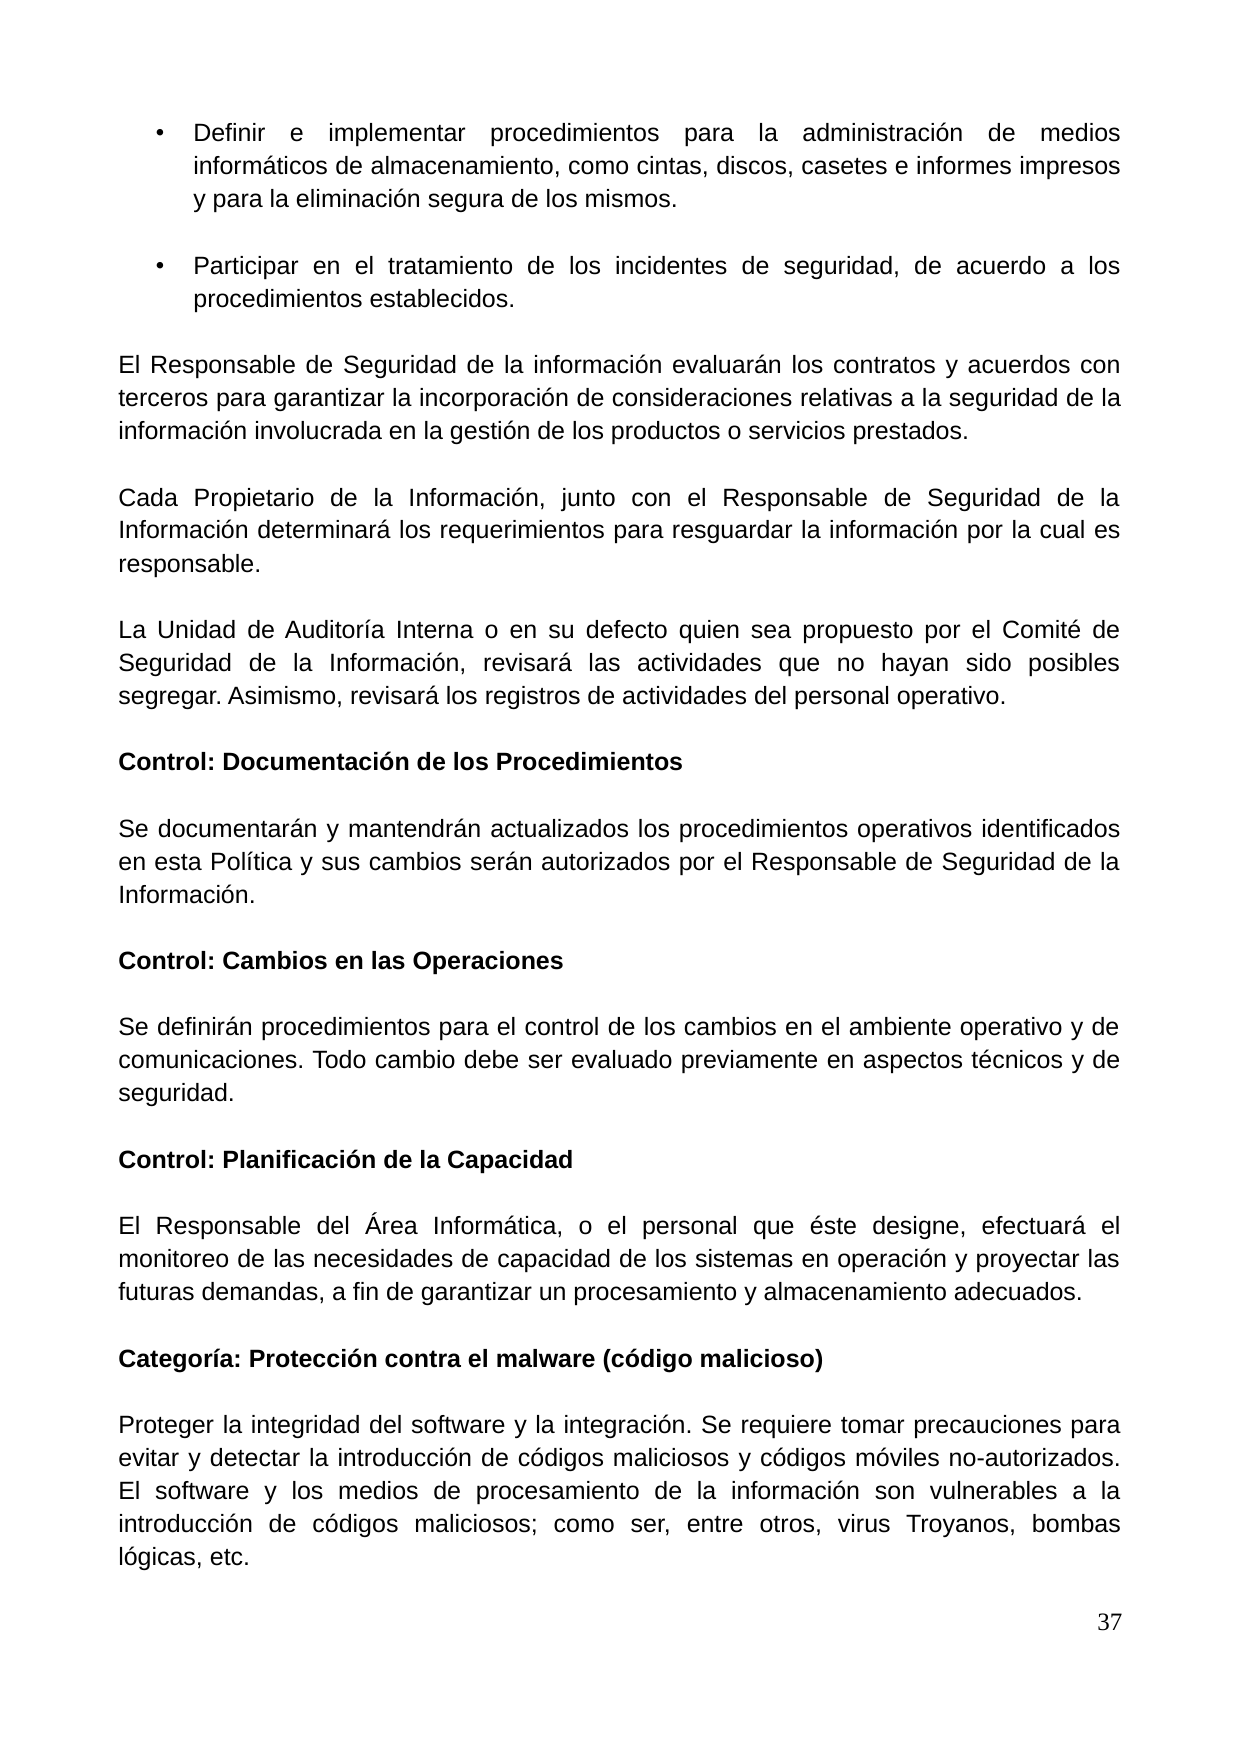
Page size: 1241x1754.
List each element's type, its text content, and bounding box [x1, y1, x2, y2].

text El Responsable de Seguridad de la información evaluarán los contratos y acuerdos con terceros para garantizar la incorporación de consideraciones relativas a la seguridad de la información involucrada en la gestión de los productos o servicios prestados. [118, 350, 1122, 445]
text La Unidad de Auditoría Interna o en su defecto quien sea propuesto por el Comité de Seguridad de la Información, revisará las actividades que no hayan sido posibles segregar. Asimismo, revisará los registros de actividades del personal operativo. [118, 615, 1122, 710]
list Participar en el tratamiento de los incidentes de seguridad, de acuerdo a los procedimientos establecidos. [156, 251, 1122, 312]
text Control: Planificación de la Capacidad [118, 1145, 1122, 1173]
text Se definirán procedimientos para el control de los cambios en el ambiente operativo y de comunicaciones. Todo cambio debe ser evaluado previamente en aspectos técnicos y de seguridad. [118, 1012, 1122, 1107]
text Control: Cambios en las Operaciones [118, 946, 1122, 975]
text Cada Propietario de la Información, junto con el Responsable de Seguridad de la Información determinará los requerimientos para resguardar la información por la cual es responsable. [118, 482, 1122, 577]
text Categoría: Protección contra el malware (código malicioso) [118, 1343, 1122, 1372]
text Se documentarán y mantendrán actualizados los procedimientos operativos identificados en esta Política y sus cambios serán autorizados por el Responsable de Seguridad de la Información. [118, 814, 1122, 908]
text Control: Documentación de los Procedimientos [118, 747, 1122, 776]
text El Responsable del Área Informática, o el personal que éste designe, efectuará el monitoreo de las necesidades de capacidad de los sistemas en operación y proyectar las futuras demandas, a fin de garantizar un procesamiento y almacenamiento adecuados. [118, 1211, 1122, 1306]
list Definir e implementar procedimientos para la administración de medios informáticos de almacenamiento, como cintas, discos, casetes e informes impresos y para la eliminación segura de los mismos. [156, 118, 1122, 213]
text Proteger la integridad del software y la integración. Se requiere tomar precauciones para evitar y detectar la introducción de códigos maliciosos y códigos móviles no-autorizados. El software y los medios de procesamiento de la información son vulnerables a la introducción de códigos maliciosos; como ser, entre otros, virus Troyanos, bombas lógicas, etc. [118, 1410, 1122, 1571]
